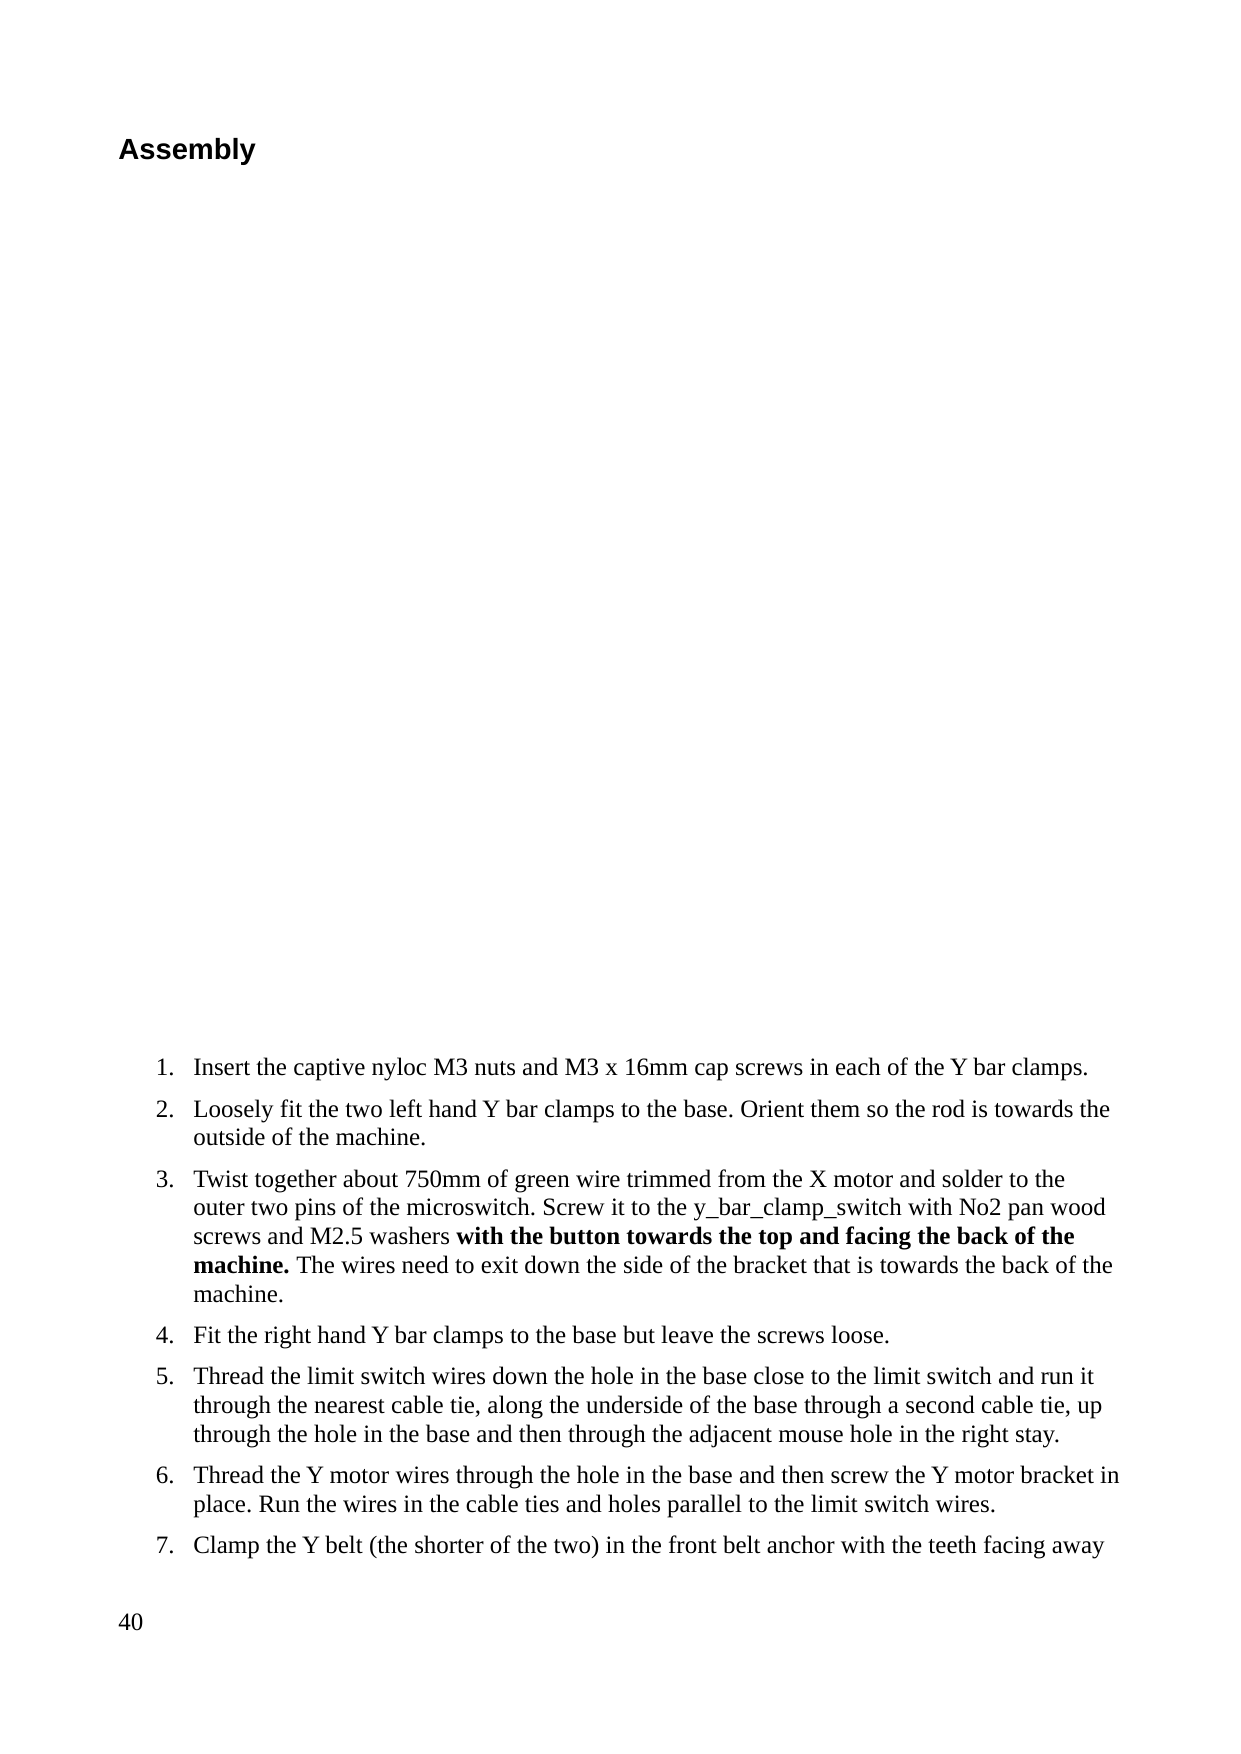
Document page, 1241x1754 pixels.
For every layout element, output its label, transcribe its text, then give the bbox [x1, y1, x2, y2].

list Thread the Y motor wires through the hole in the base and then screw the Y motor bracket in place. Run the wires in the cable ties and holes parallel to the limit switch wires. [156, 1460, 1122, 1517]
list Twist together about 750mm of green wire trimmed from the X motor and solder to the outer two pins of the microswitch. Screw it to the y_bar_clamp_switch with No2 pan wood screws and M2.5 washers with the button towards the top and facing the back of the machine. The wires need to exit down the side of the bracket that is towards the back of the machine. [156, 1164, 1122, 1307]
subtitle Assembly [118, 132, 1122, 165]
list Loosely fit the two left hand Y bar clamps to the base. Orient them so the rod is towards the outside of the machine. [156, 1094, 1122, 1151]
list Clamp the Y belt (the shorter of the two) in the front belt anchor with the teeth facing away [156, 1530, 1122, 1559]
list Insert the captive nyloc M3 nuts and M3 x 16mm cap screws in each of the Y bar clamps. [156, 1052, 1122, 1081]
list Thread the limit switch wires down the hole in the base close to the limit switch and run it through the nearest cable tie, along the underside of the base through a second cable tie, up through the hole in the base and then through the adjacent mouse hole in the right stay. [156, 1361, 1122, 1447]
list Fit the right hand Y bar clamps to the base but leave the screws loose. [156, 1320, 1122, 1349]
